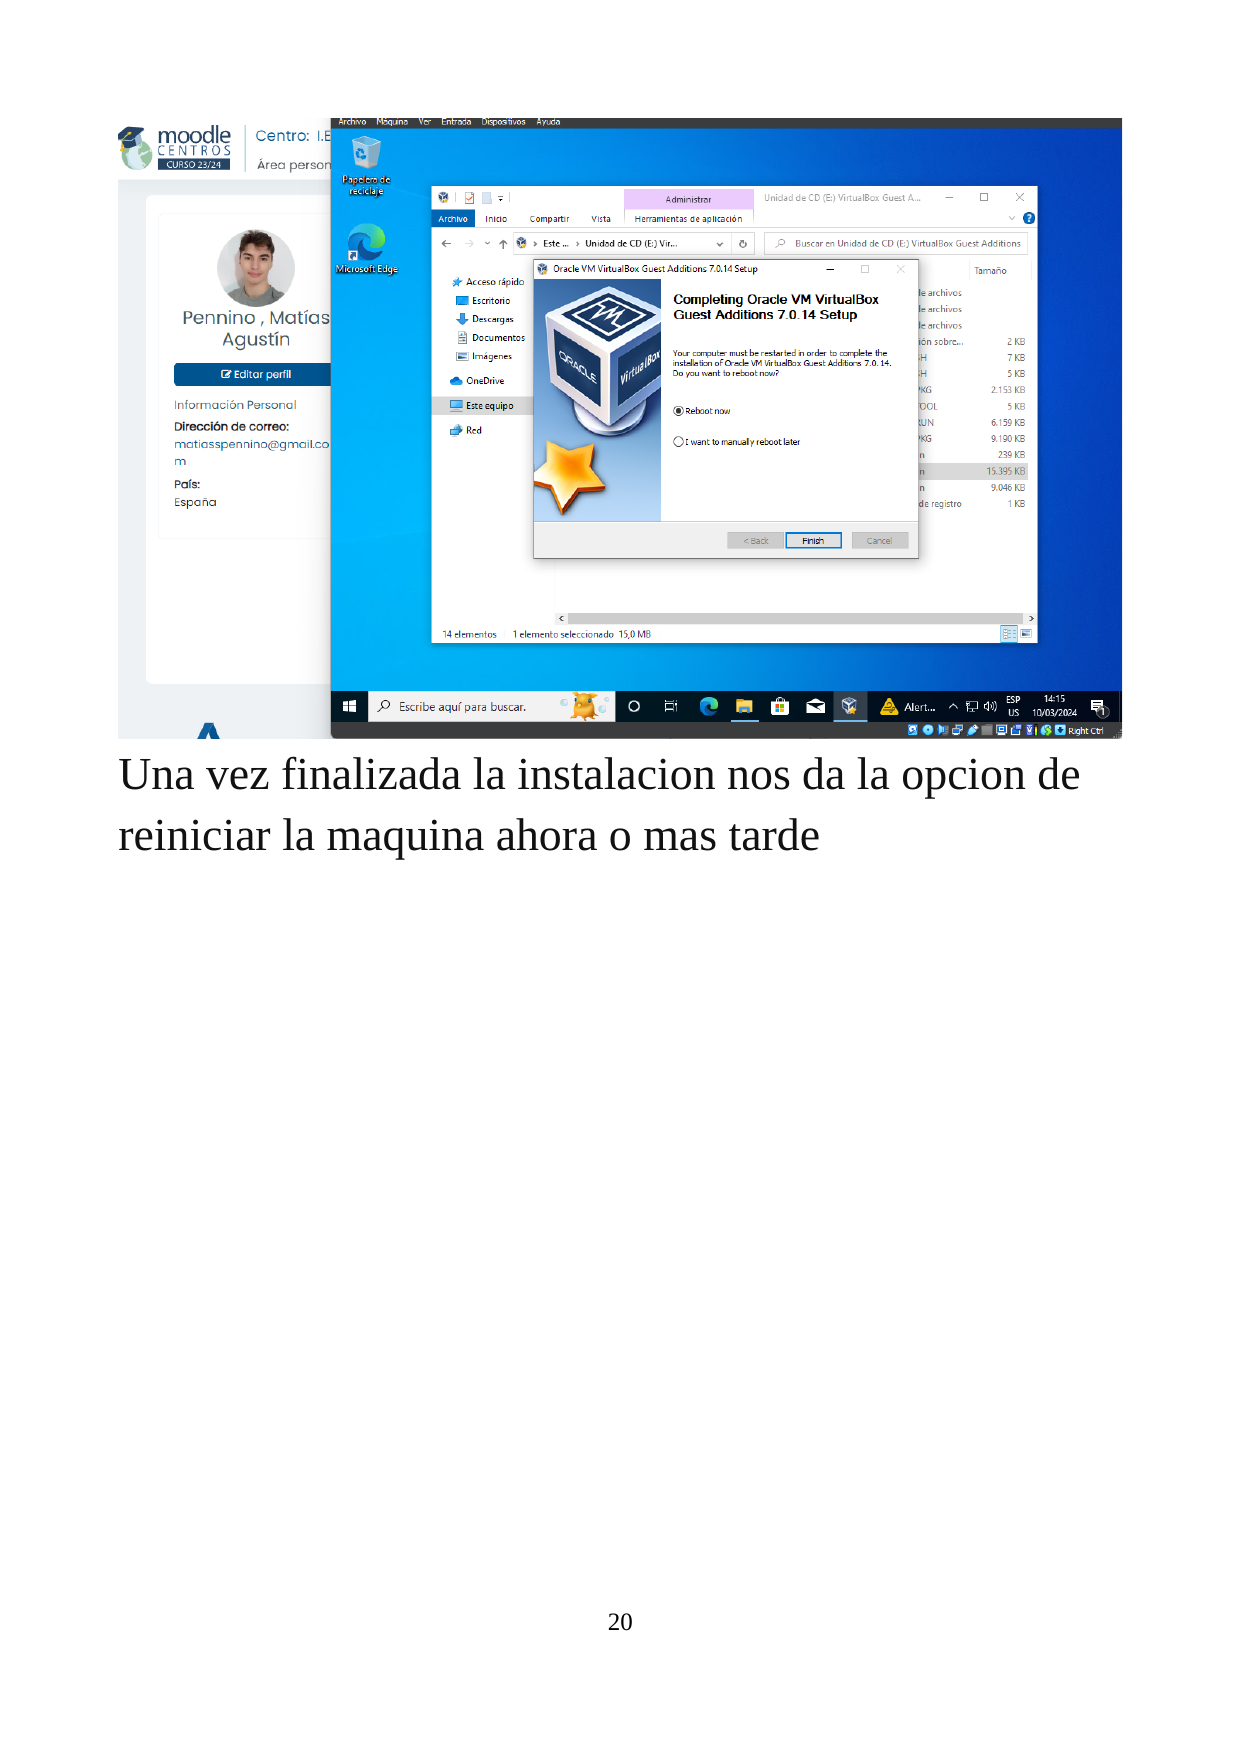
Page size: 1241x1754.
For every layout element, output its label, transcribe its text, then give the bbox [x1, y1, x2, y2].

picture [118, 118, 1123, 739]
text Una vez finalizada la instalacion nos da la opcion de reiniciar la maquina ahora o mas tarde [118, 739, 1122, 860]
